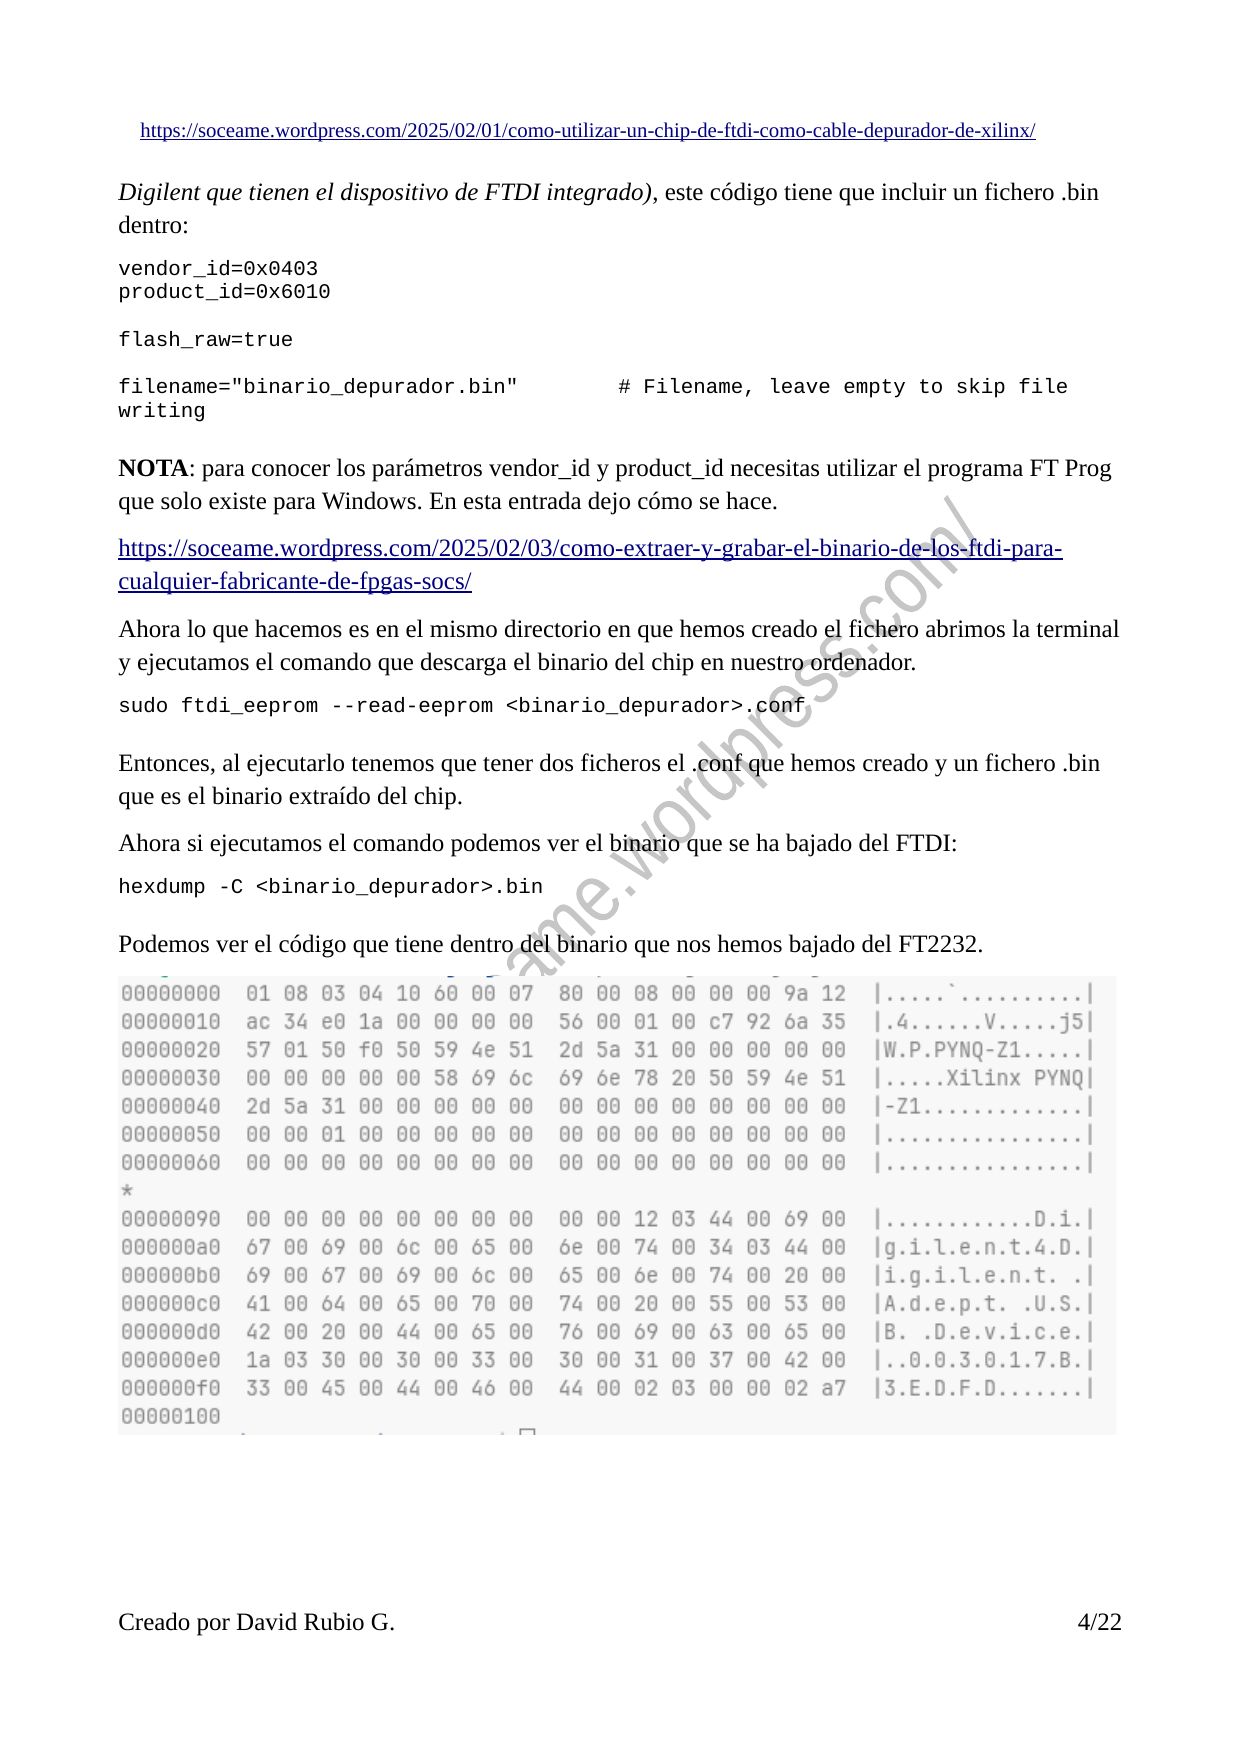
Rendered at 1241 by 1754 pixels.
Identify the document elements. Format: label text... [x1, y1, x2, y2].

text NOTA: para conocer los parámetros vendor_id y product_id necesitas utilizar el programa FT Prog que solo existe para Windows. En esta entrada dejo cómo se hace. [118, 453, 1122, 514]
text Ahora si ejecutamos el comando podemos ver el binario que se ha bajado del FTDI: [118, 828, 650, 857]
text https://soceame.wordpress.com/2025/02/03/como-extraer-y-grabar-el-binario-de-los-ftdi-para-cualquier-fabricante-de-fpgas-socs/ [118, 533, 1122, 595]
text hexdump -C <binario_depurador>.bin [118, 876, 1122, 899]
text flash_raw=true [118, 329, 1122, 352]
text Digilent que tienen el dispositivo de FTDI integrado), este código tiene que incluir un fichero .bin dentro: [118, 177, 1122, 239]
text sudo ftdi_eeprom --read-eeprom <binario_depurador>.conf [118, 694, 777, 718]
text Ahora lo que hacemos es en el mismo directorio en que hemos creado el fichero abrimos la terminal y ejecutamos el comando que descarga el binario del chip en nuestro ordenador. [118, 614, 1122, 676]
text filename="binario_depurador.bin" # Filename, leave empty to skip file writing [118, 376, 1122, 423]
text Ahora si ejecutamos el comando podemos ver el binario que se ha bajado del FTDI: [651, 828, 1122, 857]
text Podemos ver el código que tiene dentro del binario que nos hemos bajado del FT2232. [118, 929, 538, 958]
text vendor_id=0x0403 [118, 258, 1122, 281]
text Podemos ver el código que tiene dentro del binario que nos hemos bajado del FT2232. [542, 929, 1122, 958]
text sudo ftdi_eeprom --read-eeprom <binario_depurador>.conf [785, 694, 1122, 718]
text product_id=0x6010 [118, 281, 1122, 305]
text Entonces, al ejecutarlo tenemos que tener dos ficheros el .conf que hemos creado y un fichero .bin que es el binario extraído del chip. [118, 748, 1122, 809]
picture [118, 976, 1117, 1435]
